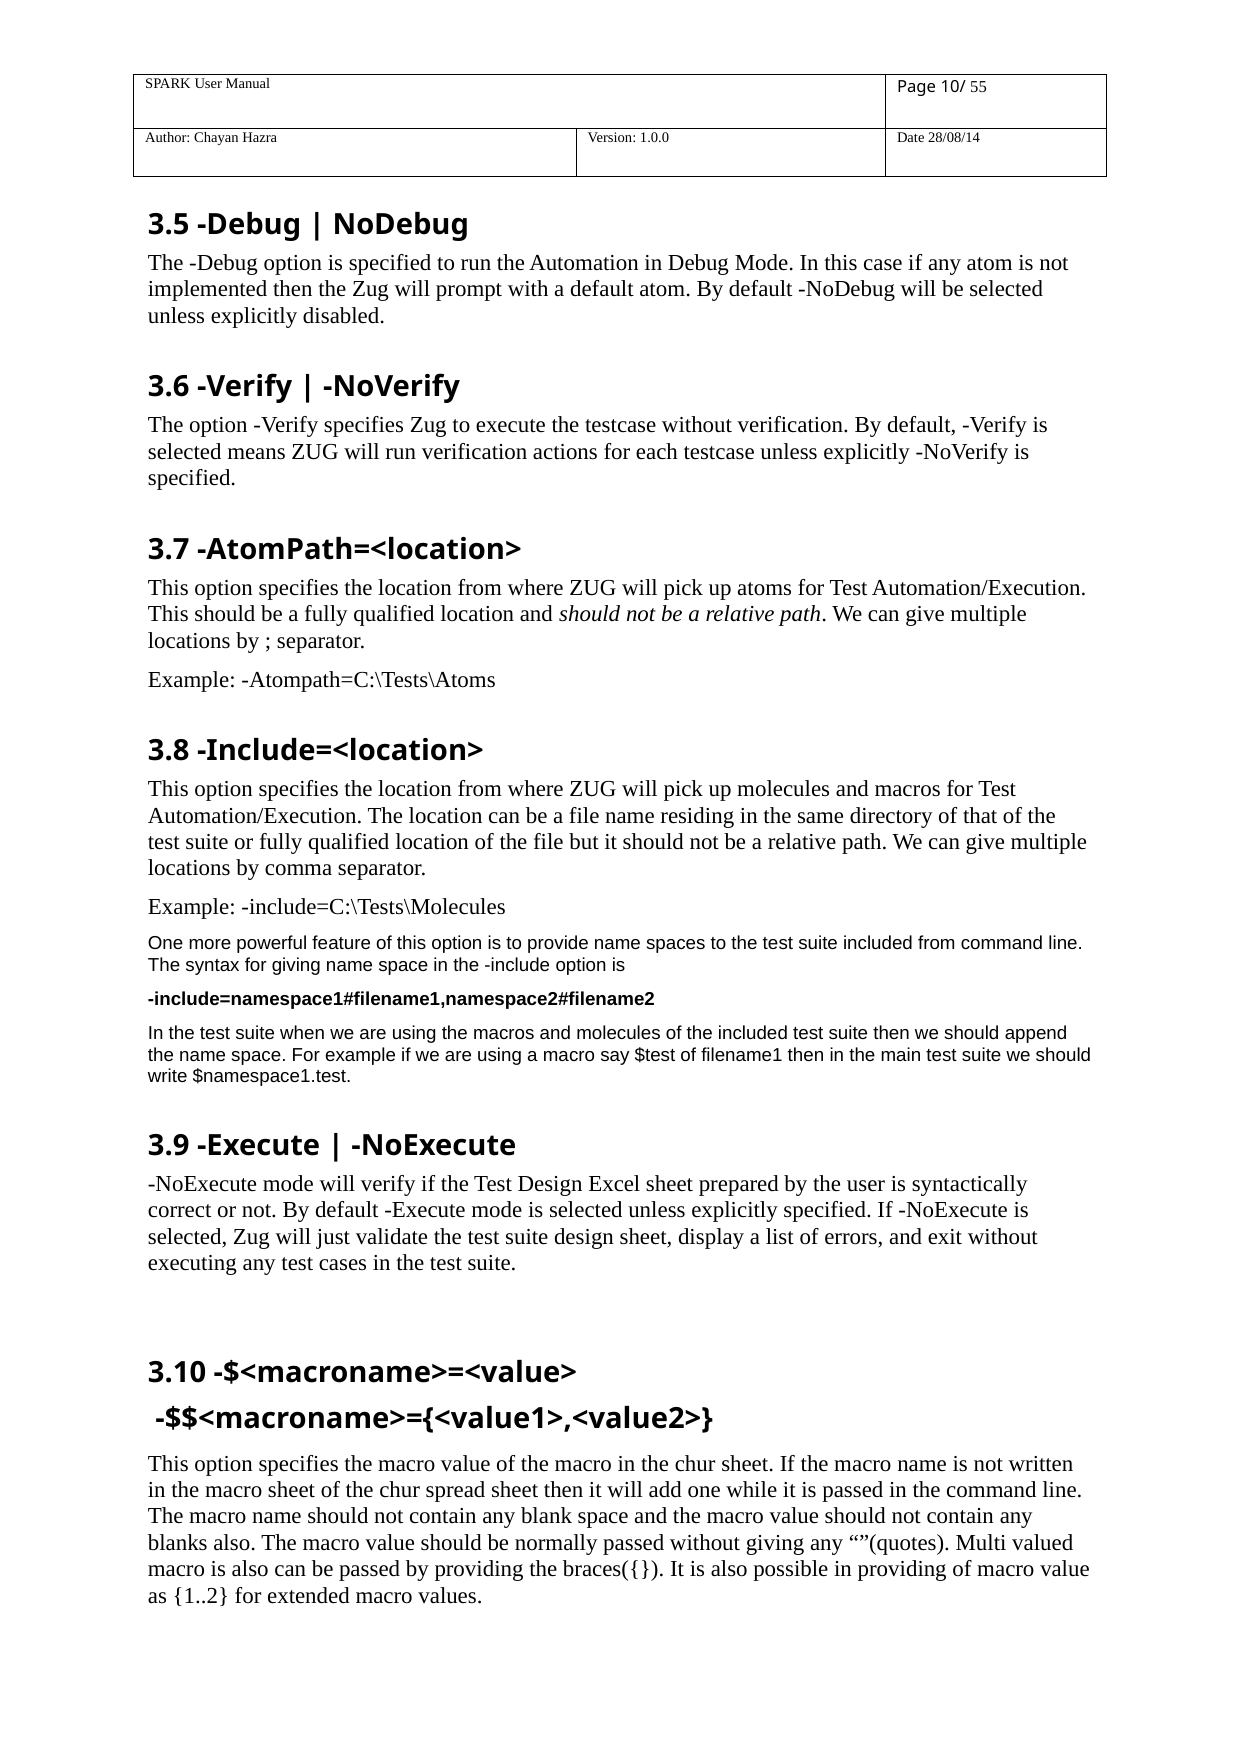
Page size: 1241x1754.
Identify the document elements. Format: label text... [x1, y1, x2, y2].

text -$$<macroname>={<value1>,<value2>} [148, 1398, 1092, 1437]
subtitle 3.7 -AtomPath=<location> [148, 528, 1092, 568]
subtitle 3.9 -Execute | -NoExecute [148, 1124, 1092, 1164]
subtitle 3.5 -Debug | NoDebug [148, 203, 1092, 243]
text Example: -Atompath=C:\Tests\Atoms [148, 666, 1092, 692]
text Example: -include=C:\Tests\Molecules [148, 893, 1092, 920]
subtitle 3.6 -Verify | -NoVerify [148, 366, 1092, 405]
subtitle 3.10 -$<macroname>=<value> [148, 1352, 1092, 1391]
text The -Debug option is specified to run the Automation in Debug Mode. In this case if any atom is not implemented then the Zug will prompt with a default atom. By default -NoDebug will be selected unless explicitly disabled. [148, 249, 1092, 328]
subtitle 3.8 -Include=<location> [148, 729, 1092, 769]
text -NoExecute mode will verify if the Test Design Excel sheet prepared by the user is syntactically correct or not. By default -Execute mode is selected unless explicitly specified. If -NoExecute is selected, Zug will just validate the test suite design sheet, display a list of errors, and exit without executing any test cases in the test suite. [148, 1170, 1092, 1275]
text The option -Verify specifies Zug to execute the testcase without verification. By default, -Verify is selected means ZUG will run verification actions for each testcase unless explicitly -NoVerify is specified. [148, 412, 1092, 491]
text This option specifies the location from where ZUG will pick up atoms for Test Automation/Execution. This should be a fully qualified location and should not be a relative path. We can give multiple locations by ; separator. [148, 574, 1092, 653]
text This option specifies the macro value of the macro in the chur sheet. If the macro name is not written in the macro sheet of the chur spread sheet then it will add one while it is passed in the command line. The macro name should not contain any blank space and the macro value should not contain any blanks also. The macro value should be normally passed without giving any “”(quotes). Multi valued macro is also can be passed by providing the braces({}). It is also possible in providing of macro value as {1..2} for extended macro values. [148, 1450, 1092, 1608]
text This option specifies the location from where ZUG will pick up molecules and macros for Test Automation/Execution. The location can be a file name residing in the same directory of that of the test suite or fully qualified location of the file but it should not be a relative path. We can give multiple locations by comma separator. [148, 775, 1092, 881]
text One more powerful feature of this option is to provide name spaces to the test suite included from command line. The syntax for giving name space in the -include option is [148, 932, 1092, 975]
text -include=namespace1#filename1,namespace2#filename2 [148, 988, 1092, 1009]
text In the test suite when we are using the macros and molecules of the included test suite then we should append the name space. For example if we are using a macro say $test of filename1 then in the main test suite we should write $namespace1.test. [148, 1022, 1092, 1087]
